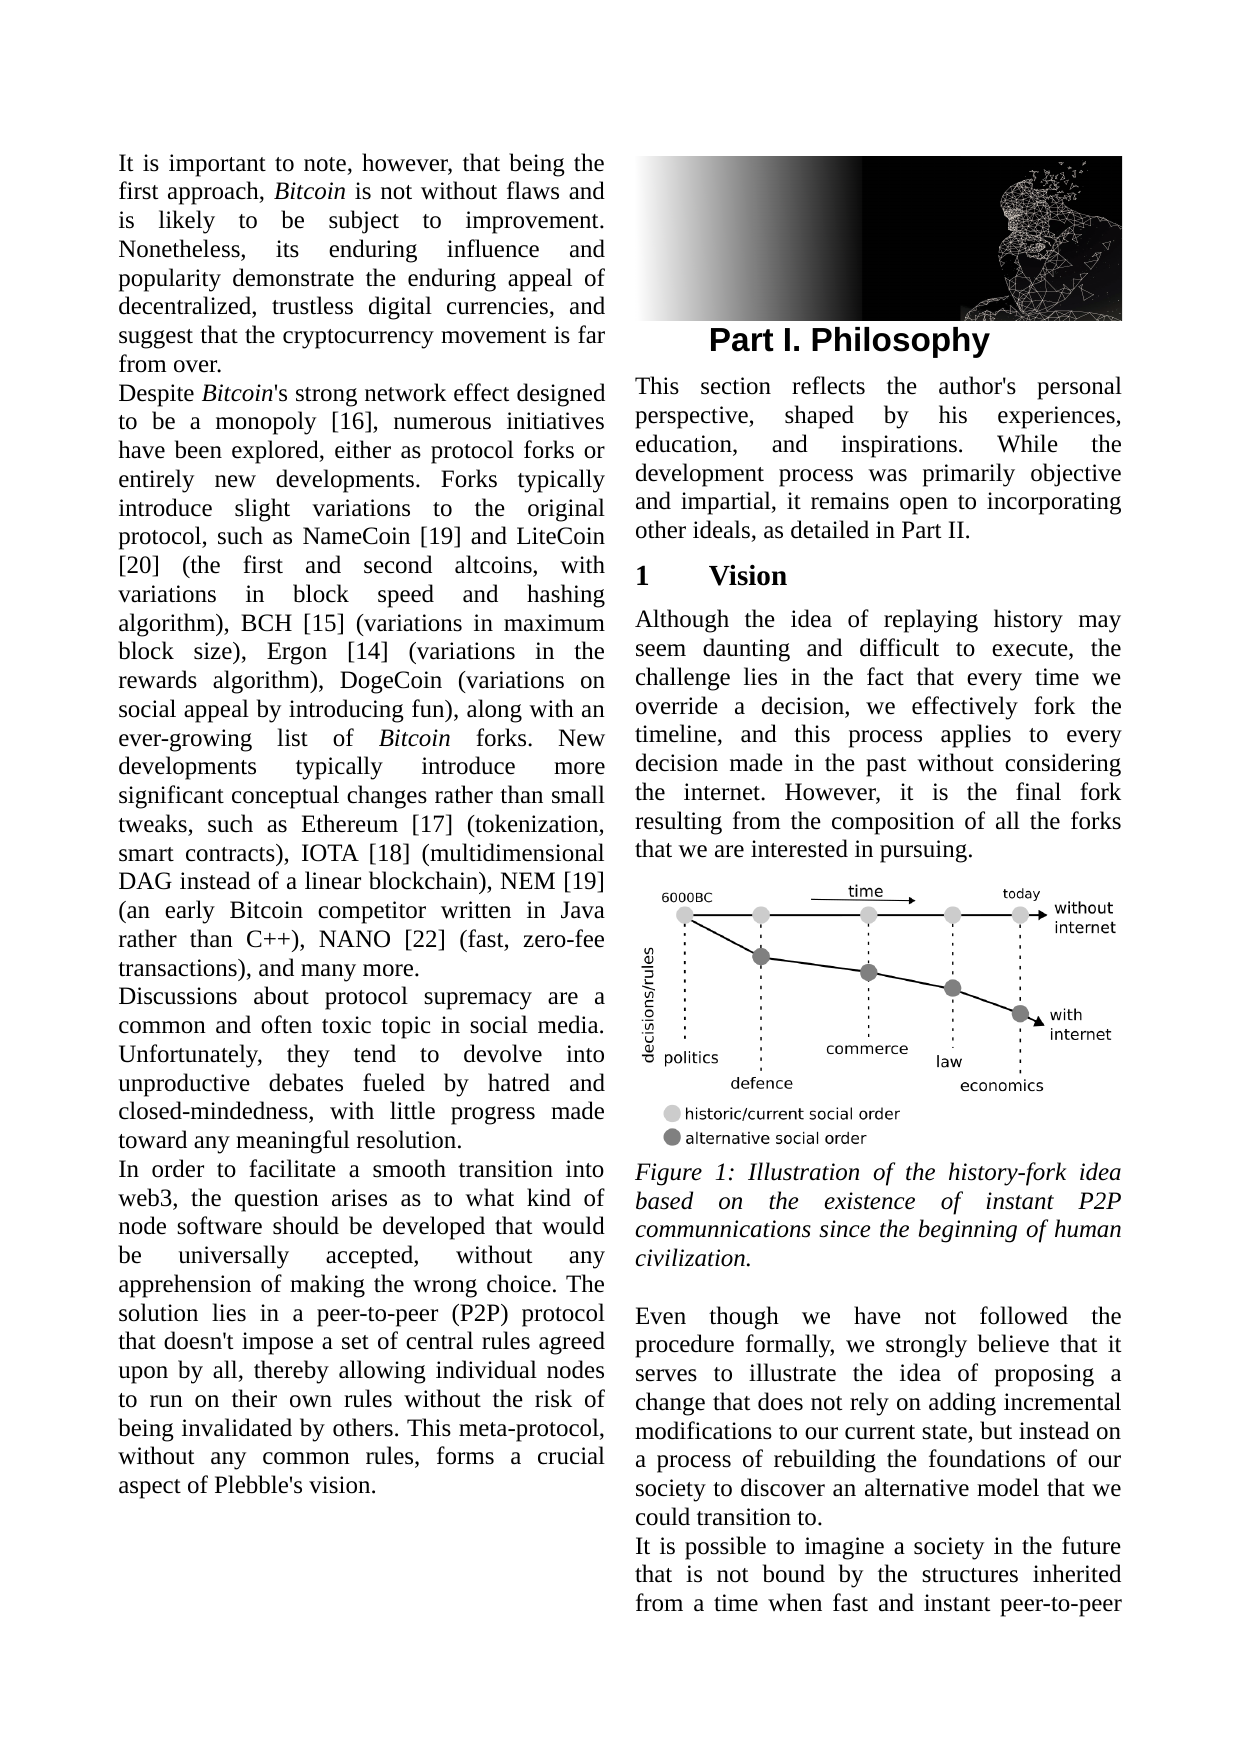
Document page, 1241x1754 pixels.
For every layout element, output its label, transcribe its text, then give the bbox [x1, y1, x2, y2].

picture [634, 156, 1123, 321]
picture [634, 875, 1123, 1157]
text Despite Bitcoin's strong network effect designed to be a monopoly [16], numerous initiatives have been explored, either as protocol forks or entirely new developments. Forks typically introduce slight variations to the original protocol, such as NameCoin [19] and LiteCoin [20] (the first and second altcoins, with variations in block speed and hashing algorithm), BCH [15] (variations in maximum block size), Ergon [14] (variations in the rewards algorithm), DogeCoin (variations on social appeal by introducing fun), along with an ever-growing list of Bitcoin forks. New developments typically introduce more significant conceptual changes rather than small tweaks, such as Ethereum [17] (tokenization, smart contracts), IOTA [18] (multidimensional DAG instead of a linear blockchain), NEM [19] (an early Bitcoin competitor written in Java rather than C++), NANO [22] (fast, zero-fee transactions), and many more. [118, 378, 605, 981]
text This section reflects the author's personal perspective, shaped by his experiences, education, and inspirations. While the development process was primarily objective and impartial, it remains open to incorporating other ideals, as detailed in Part II. [635, 371, 1122, 544]
text Figure 1: Illustration of the history-fork idea based on the existence of instant P2P communnications since the beginning of human civilization. [635, 1157, 1122, 1272]
subtitle Vision [635, 558, 1122, 592]
text Discussions about protocol supremacy are a common and often toxic topic in social media. Unfortunately, they tend to devolve into unproductive debates fueled by hatred and closed-mindedness, with little progress made toward any meaningful resolution. [118, 981, 605, 1154]
text In order to facilitate a smooth transition into web3, the question arises as to what kind of node software should be developed that would be universally accepted, without any apprehension of making the wrong choice. The solution lies in a peer-to-peer (P2P) protocol that doesn't impose a set of central rules agreed upon by all, thereby allowing individual nodes to run on their own rules without the risk of being invalidated by others. This meta-protocol, without any common rules, forms a crucial aspect of Plebble's vision. [118, 1154, 605, 1499]
text Even though we have not followed the procedure formally, we strongly believe that it serves to illustrate the idea of proposing a change that does not rely on adding incremental modifications to our current state, but instead on a process of rebuilding the foundations of our society to discover an alternative model that we could transition to. [635, 1301, 1122, 1531]
subtitle Part I. Philosophy [635, 321, 1122, 359]
text It is important to note, however, that being the first approach, Bitcoin is not without flaws and is likely to be subject to improvement. Nonetheless, its enduring influence and popularity demonstrate the enduring appeal of decentralized, trustless digital currencies, and suggest that the cryptocurrency movement is far from over. [118, 148, 605, 378]
text It is possible to imagine a society in the future that is not bound by the structures inherited from a time when fast and instant peer-to-peer [635, 1531, 1122, 1617]
text Although the idea of replaying history may seem daunting and difficult to execute, the challenge lies in the fact that every time we override a decision, we effectively fork the timeline, and this process applies to every decision made in the past without considering the internet. However, it is the final fork resulting from the composition of all the forks that we are interested in pursuing. [635, 604, 1122, 863]
subtitle [635, 148, 1122, 156]
